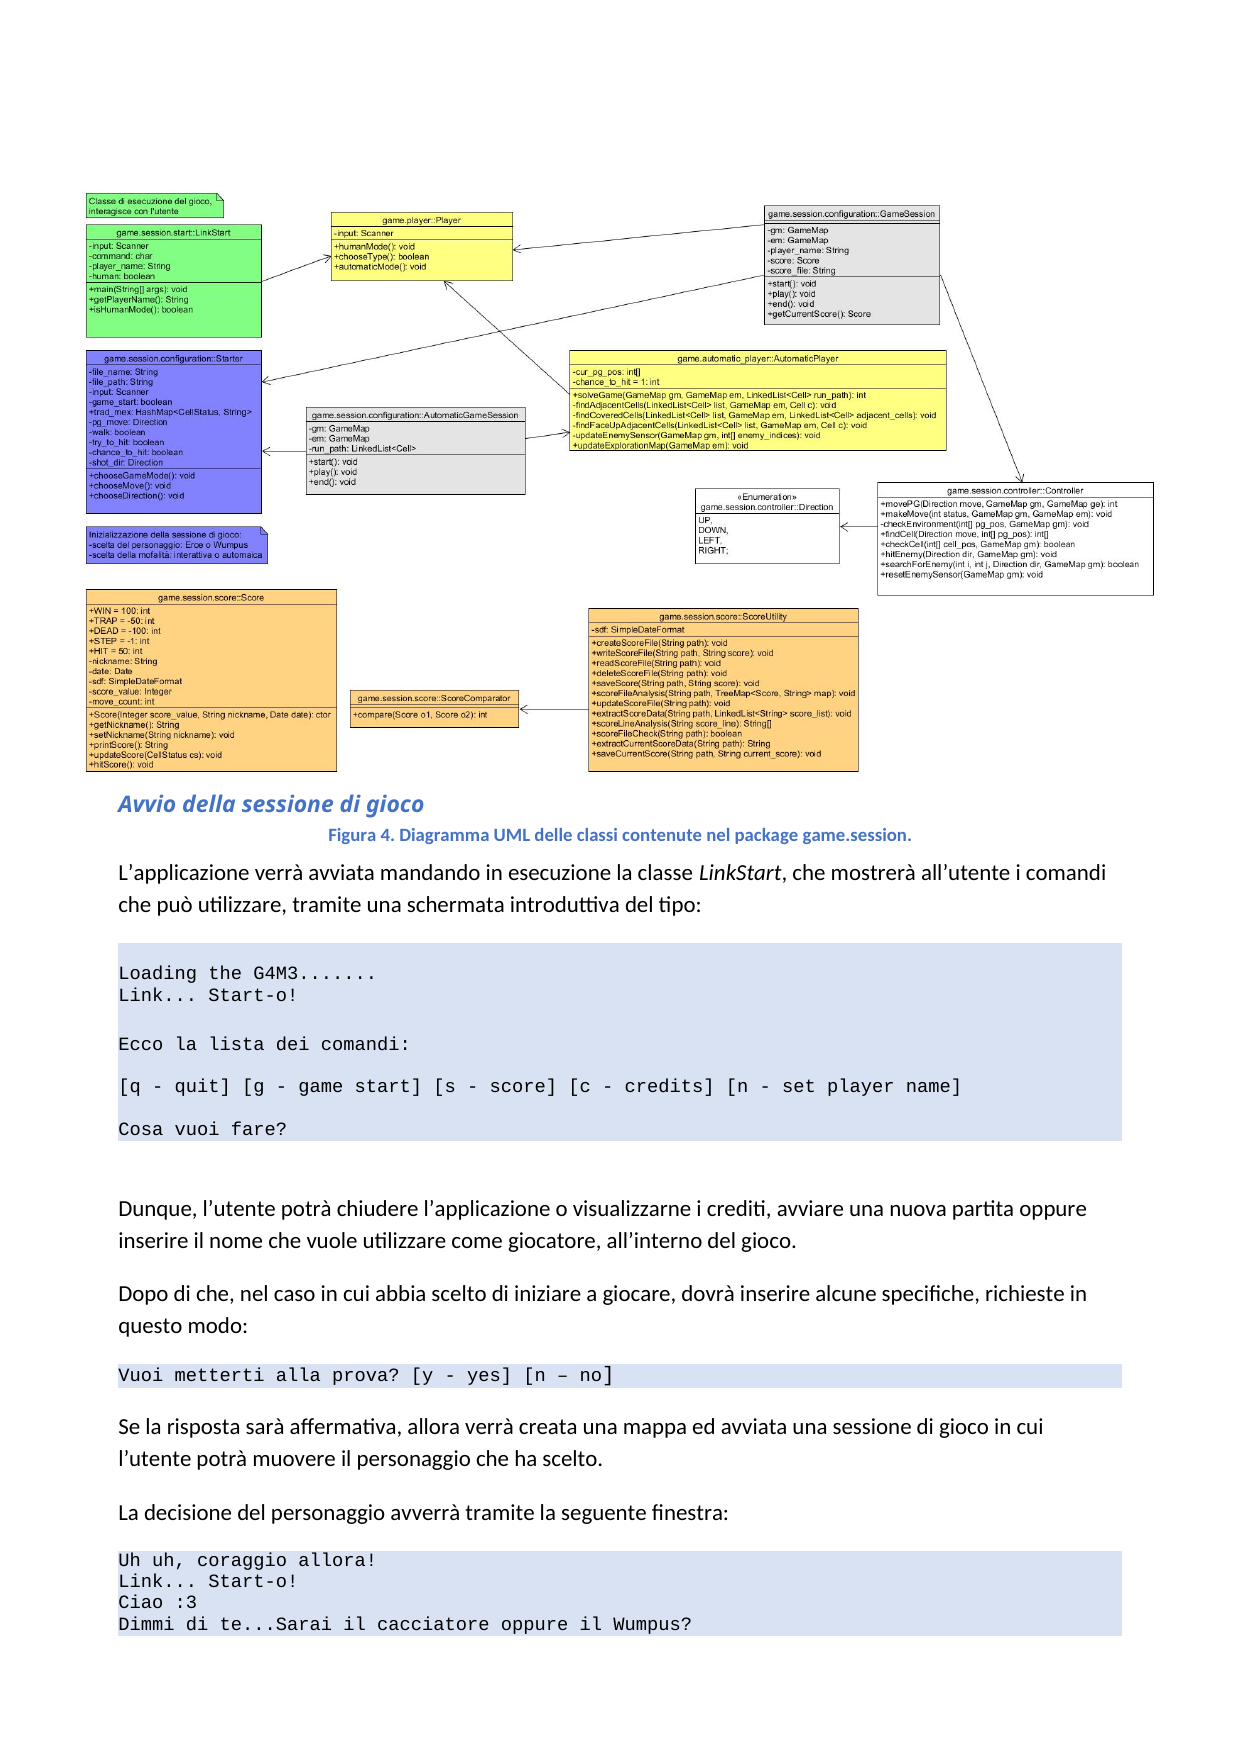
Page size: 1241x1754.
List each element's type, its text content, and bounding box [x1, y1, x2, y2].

text Cosa vuoi fare? [118, 1120, 1122, 1141]
text Se la risposta sarà affermativa, allora verrà creata una mappa ed avviata una sessione di gioco in cui l’utente potrà muovere il personaggio che ha scelto. [118, 1412, 1122, 1473]
text [q - quit] [g - game start] [s - score] [c - credits] [n - set player name] [118, 1077, 1122, 1098]
text Dimmi di te...Sarai il cacciatore oppure il Wumpus? [118, 1614, 1122, 1636]
text Link... Start-o! [118, 985, 1122, 1007]
text Link... Start-o! [118, 1572, 1122, 1593]
text La decisione del personaggio avverrà tramite la seguente finestra: [118, 1498, 1122, 1526]
text Ecco la lista dei comandi: [118, 1035, 1122, 1056]
text Uh uh, coraggio allora! [118, 1551, 1122, 1572]
subtitle Avvio della sessione di gioco [118, 784, 1122, 820]
text L’applicazione verrà avviata mandando in esecuzione la classe LinkStart, che mostrerà all’utente i comandi che può utilizzare, tramite una schermata introduttiva del tipo: [118, 853, 1122, 918]
text Ciao :3 [118, 1593, 1122, 1614]
text Figura 4. Diagramma UML delle classi contenute nel package game.session. [96, 823, 1144, 846]
text Vuoi metterti alla prova? [y - yes] [n – no] [118, 1364, 1122, 1388]
text Dopo di che, nel caso in cui abbia scelto di iniziare a giocare, dovrà inserire alcune specifiche, richieste in questo modo: [118, 1279, 1122, 1339]
text Loading the G4M3....... [118, 964, 1122, 985]
text Dunque, l’utente potrà chiudere l’applicazione o visualizzarne i crediti, avviare una nuova partita oppure inserire il nome che vuole utilizzare come giocatore, all’interno del gioco. [118, 1194, 1122, 1254]
